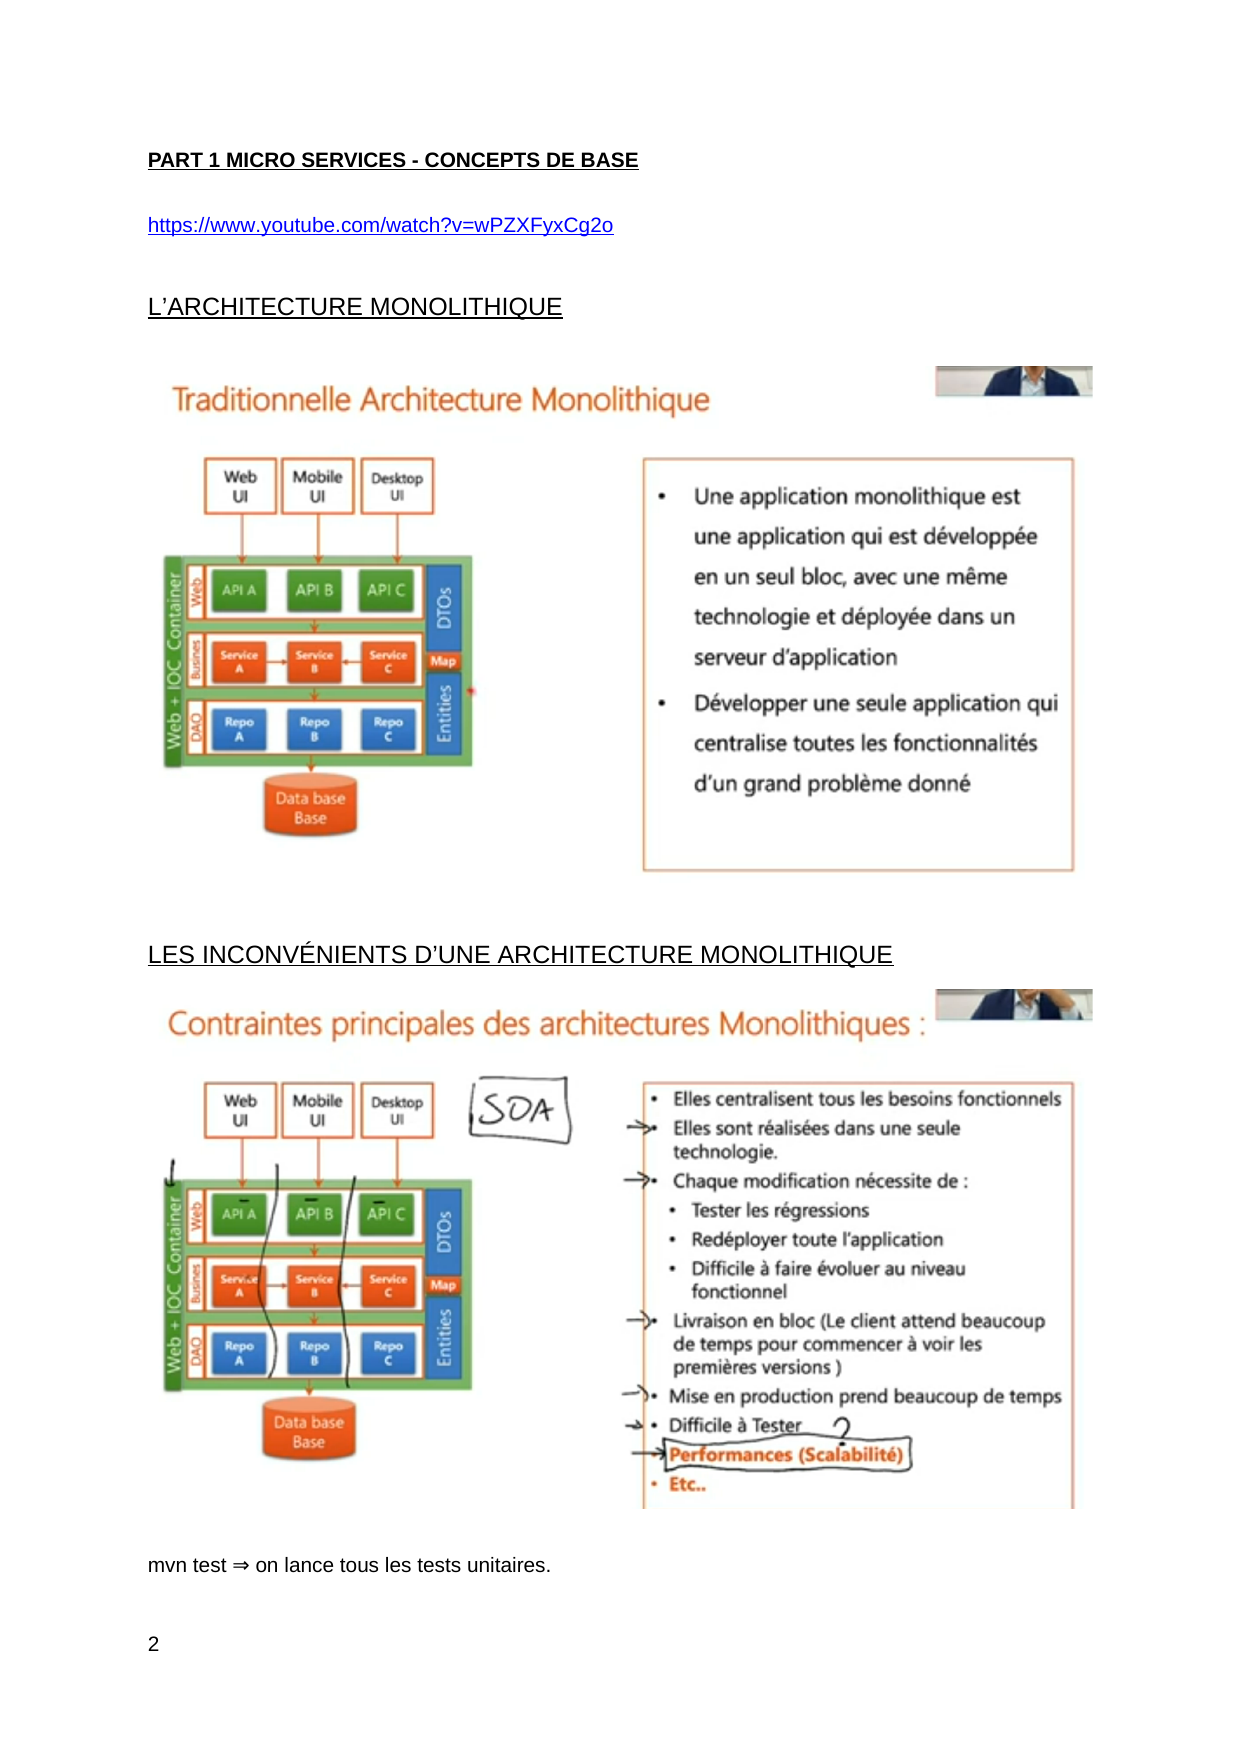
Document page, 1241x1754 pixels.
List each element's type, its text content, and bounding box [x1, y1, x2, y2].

subtitle L’architecture monolithique [148, 292, 1093, 321]
text mvn test ⇒ on lance tous les tests unitaires. [148, 1553, 1093, 1577]
picture [147, 366, 1093, 885]
subtitle Les inconvénients d’une architecture monolithique [148, 940, 1093, 969]
picture [147, 989, 1093, 1509]
text https://www.youtube.com/watch?v=wPZXFyxCg2o [148, 213, 1093, 237]
subtitle Part 1 Micro Services - Concepts de base [148, 148, 1093, 172]
